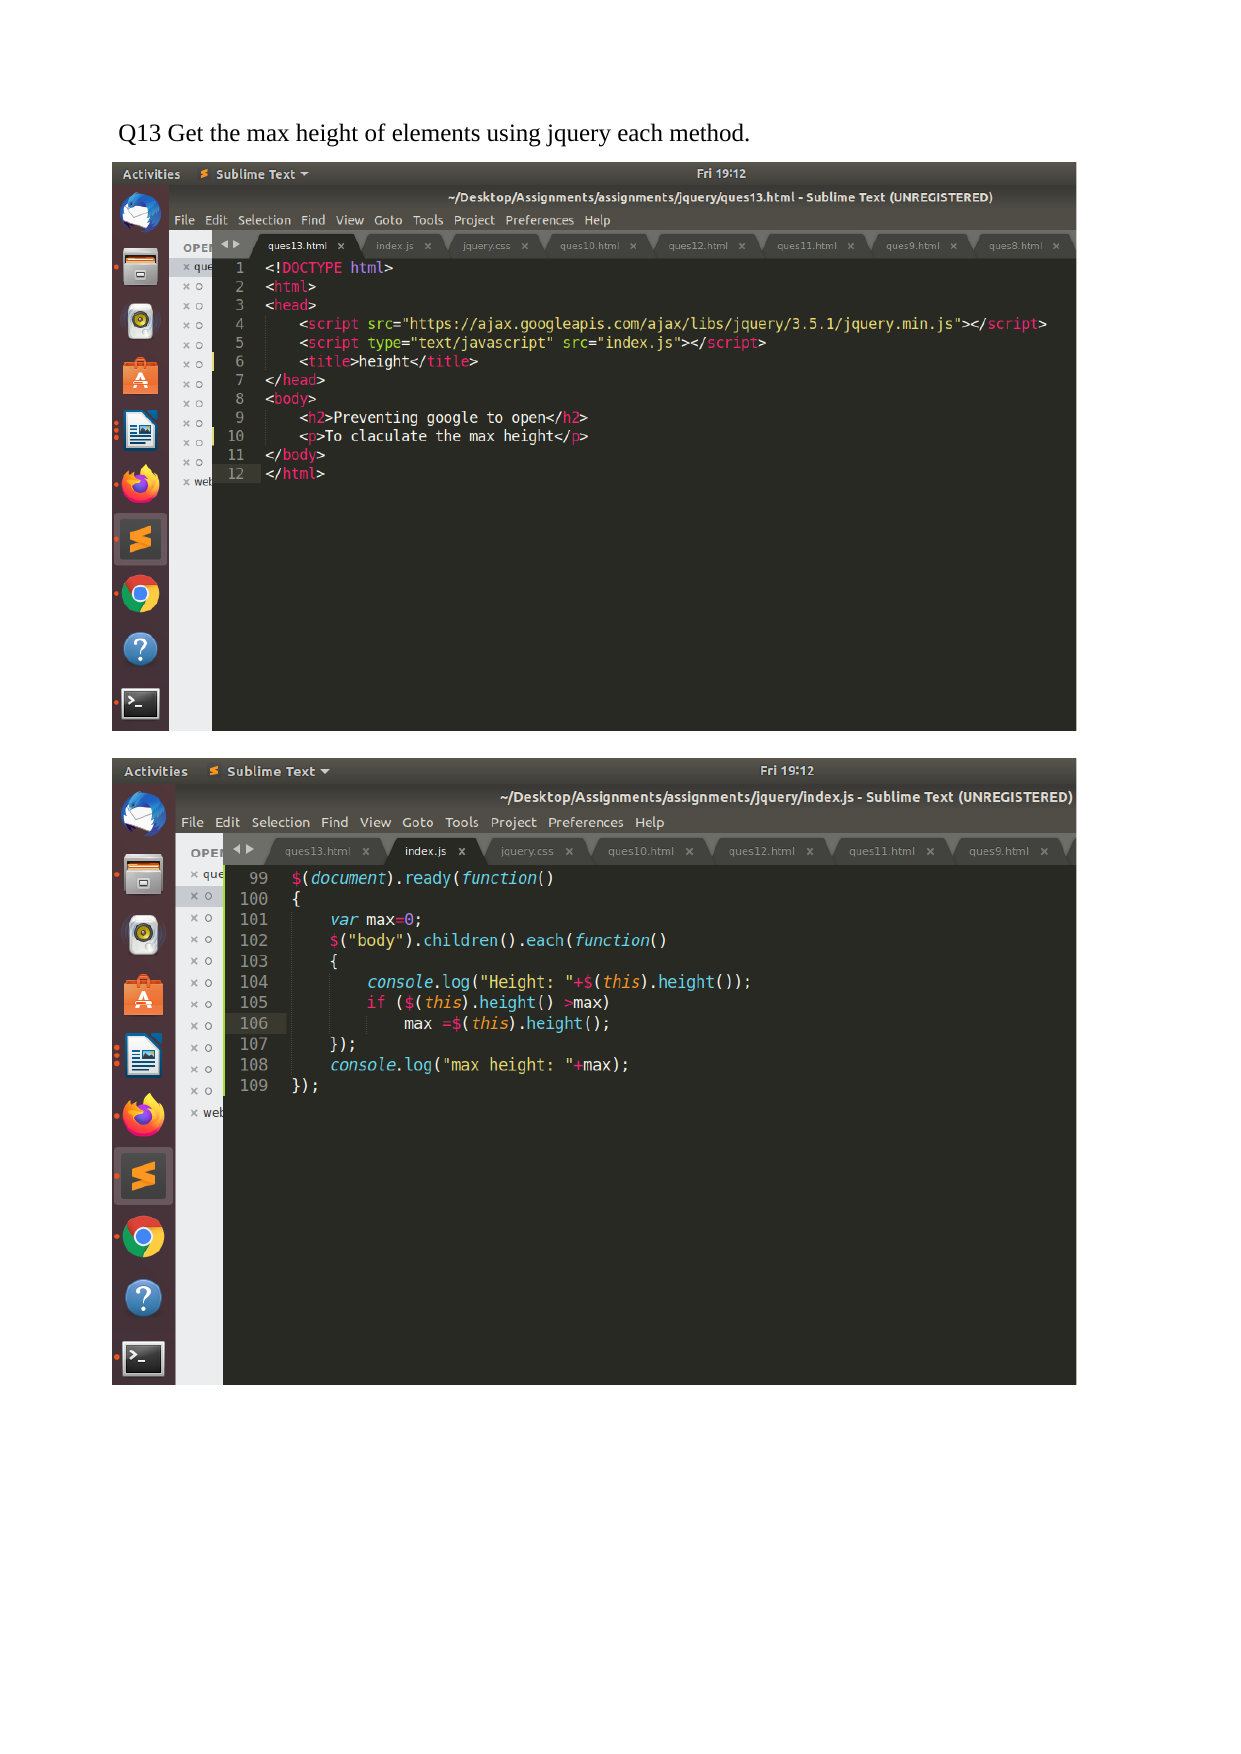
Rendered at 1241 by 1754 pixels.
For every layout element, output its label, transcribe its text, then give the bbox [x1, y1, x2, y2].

text Q13 Get the max height of elements using jquery each method. [118, 118, 1122, 147]
picture [112, 758, 1077, 1385]
picture [112, 162, 1077, 731]
